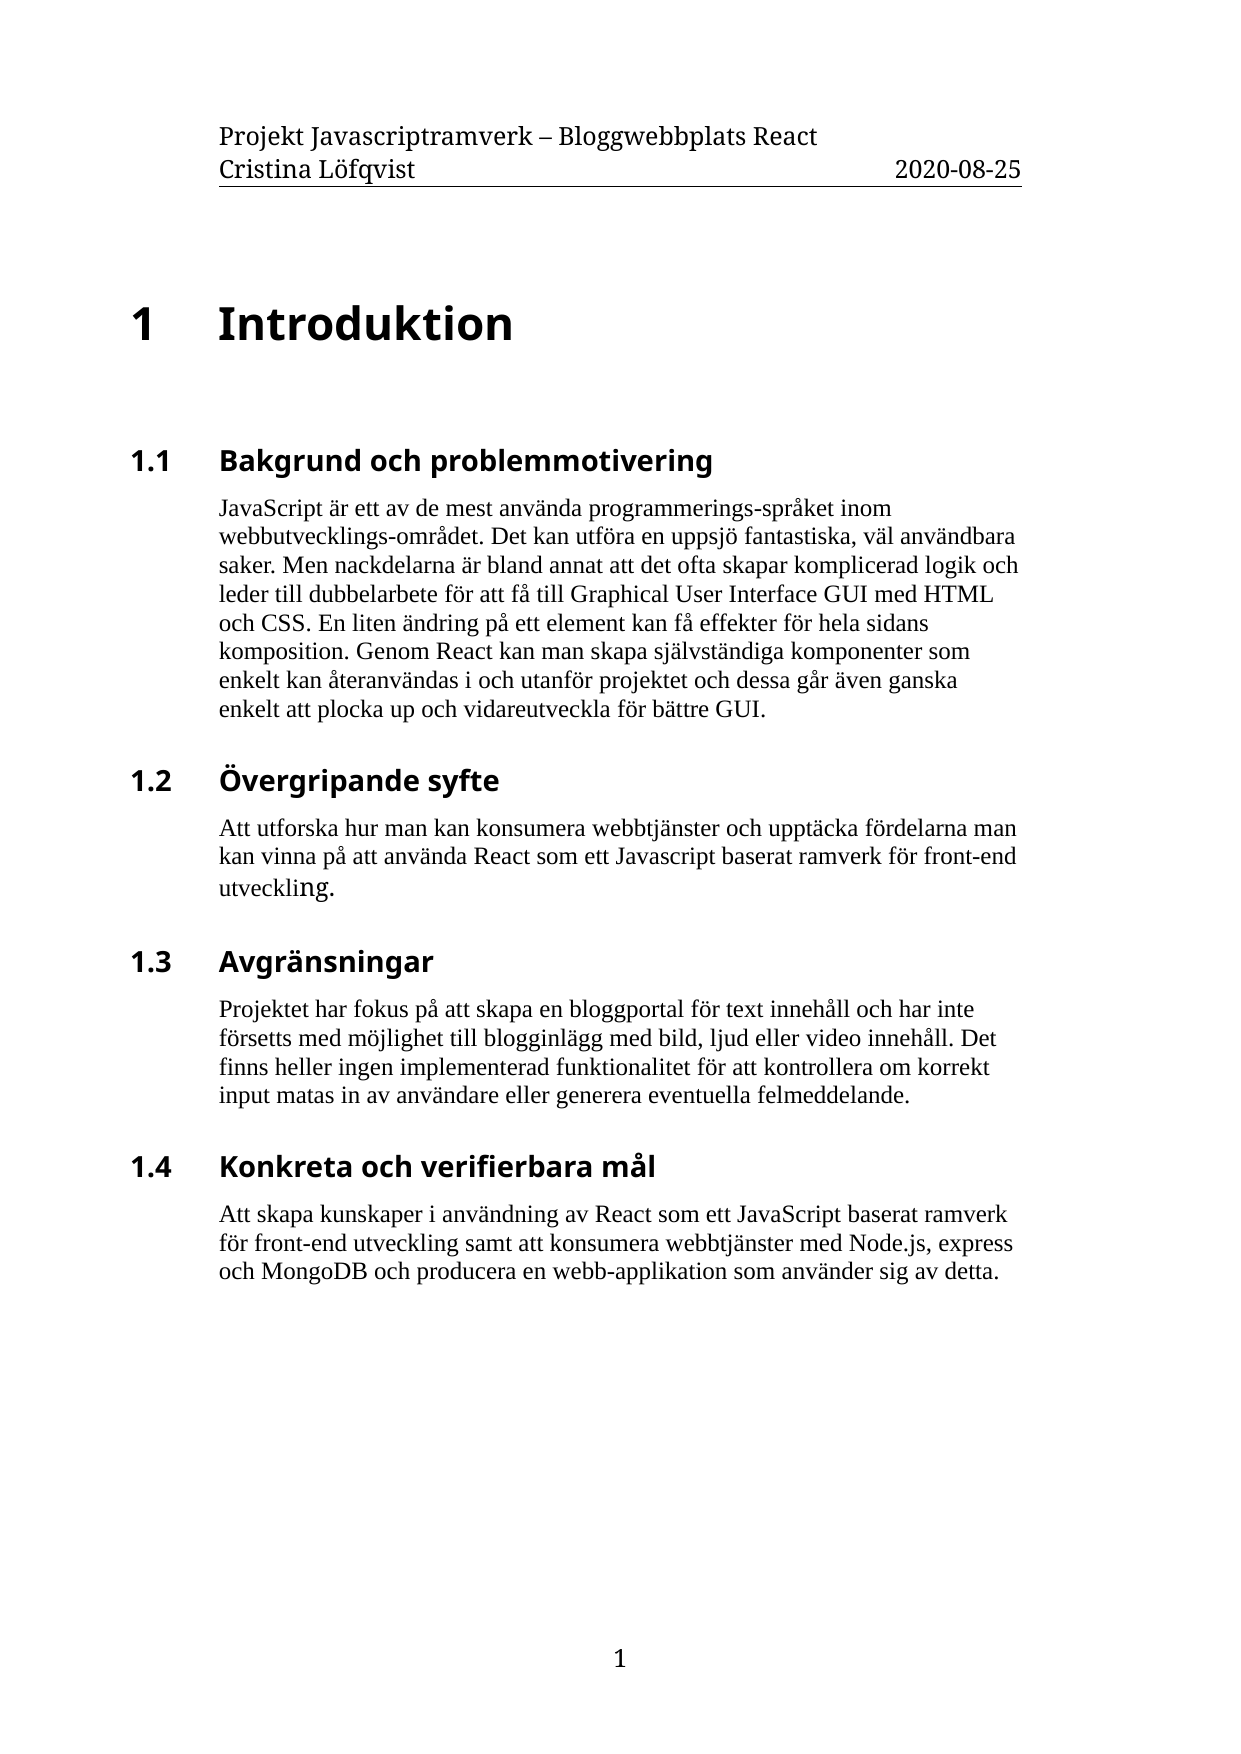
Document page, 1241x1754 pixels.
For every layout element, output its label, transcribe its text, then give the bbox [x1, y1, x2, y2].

subtitle Bakgrund och problemmotivering [130, 440, 1022, 480]
text JavaScript är ett av de mest använda programmerings-språket inom webbutvecklings-området. Det kan utföra en uppsjö fantastiska, väl användbara saker. Men nackdelarna är bland annat att det ofta skapar komplicerad logik och leder till dubbelarbete för att få till Graphical User Interface GUI med HTML och CSS. En liten ändring på ett element kan få effekter för hela sidans komposition. Genom React kan man skapa självständiga komponenter som enkelt kan återanvändas i och utanför projektet och dessa går även ganska enkelt att plocka up och vidareutveckla för bättre GUI. [218, 493, 1022, 723]
text Projektet har fokus på att skapa en bloggportal för text innehåll och har inte försetts med möjlighet till blogginlägg med bild, ljud eller video innehåll. Det finns heller ingen implementerad funktionalitet för att kontrollera om korrekt input matas in av användare eller generera eventuella felmeddelande. [218, 994, 1022, 1109]
subtitle Introduktion [130, 291, 1022, 353]
text Att utforska hur man kan konsumera webbtjänster och upptäcka fördelarna man kan vinna på att använda React som ett Javascript baserat ramverk för front-end utveckling. [218, 813, 1022, 904]
subtitle Avgränsningar [130, 941, 1022, 981]
subtitle Övergripande syfte [130, 760, 1022, 799]
text Att skapa kunskaper i användning av React som ett JavaScript baserat ramverk för front-end utveckling samt att konsumera webbtjänster med Node.js, express och MongoDB och producera en webb-applikation som använder sig av detta. [218, 1199, 1022, 1285]
subtitle Konkreta och verifierbara mål [130, 1146, 1022, 1186]
